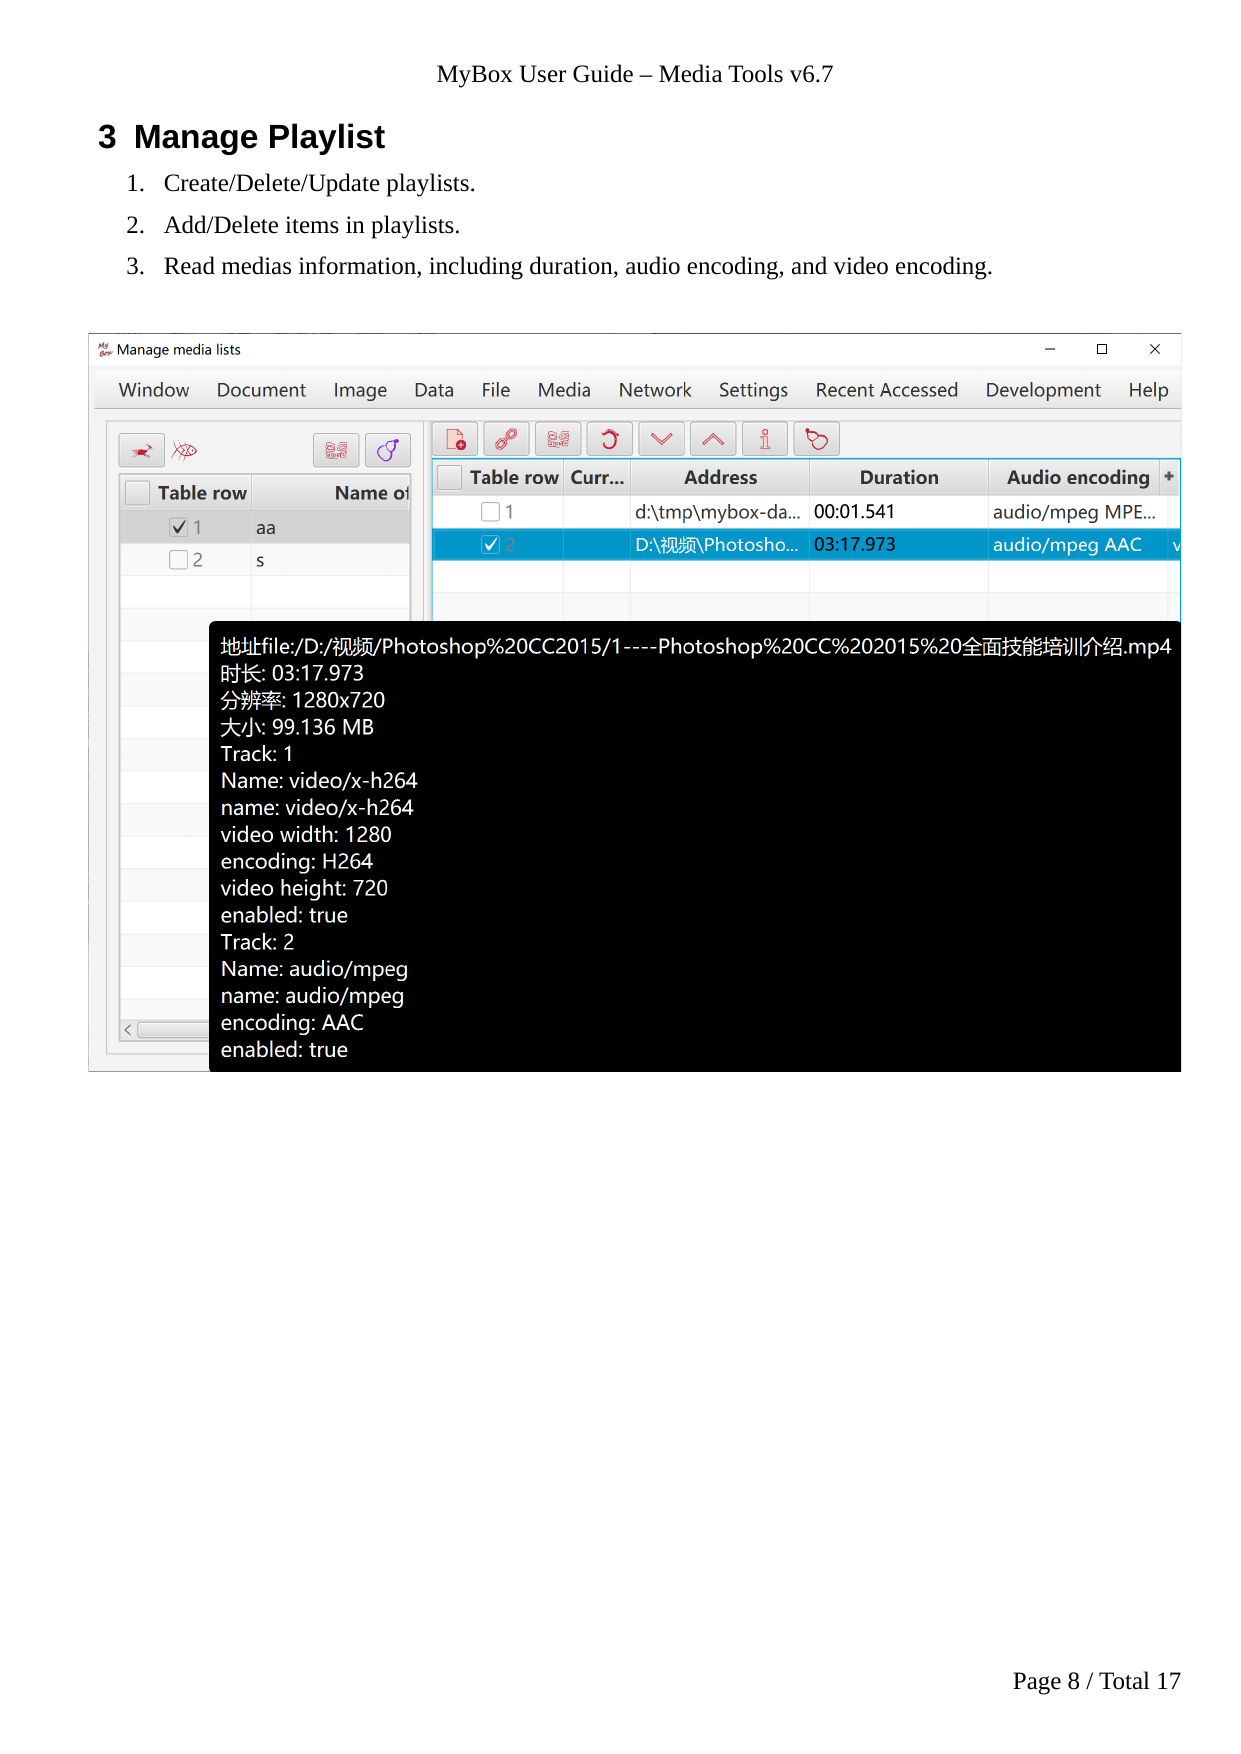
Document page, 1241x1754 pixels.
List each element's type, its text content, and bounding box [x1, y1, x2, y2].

picture [88, 333, 1182, 1072]
list Add/Delete items in playlists. [126, 210, 1181, 238]
list Create/Delete/Update playlists. [126, 168, 1181, 197]
list Read medias information, including duration, audio encoding, and video encoding. [126, 251, 1181, 280]
subtitle Manage Playlist [88, 117, 1181, 156]
